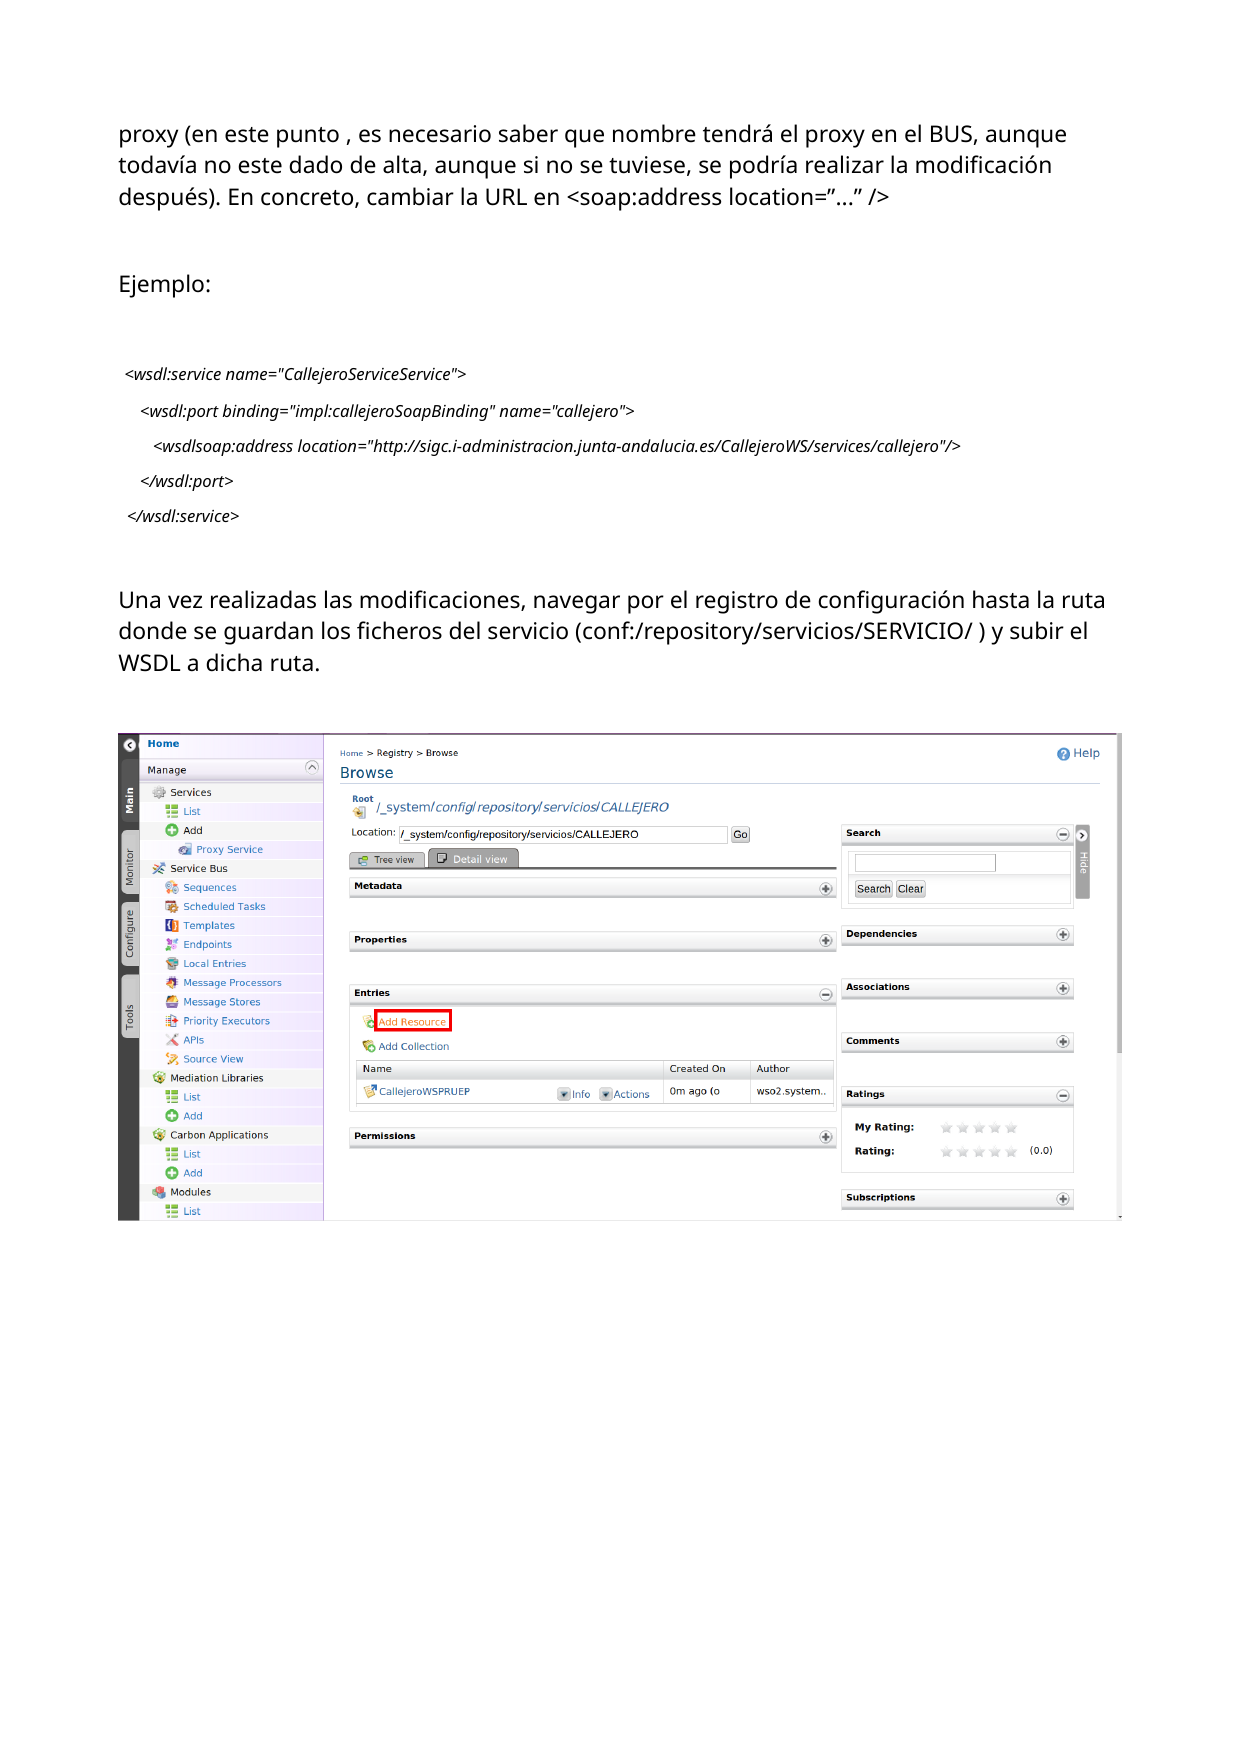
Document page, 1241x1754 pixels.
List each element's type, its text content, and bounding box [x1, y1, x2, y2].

text Una vez realizadas las modificaciones, navegar por el registro de configuración hasta la ruta donde se guardan los ficheros del servicio (conf:/repository/servicios/SERVICIO/ ) y subir el WSDL a dicha ruta. [118, 584, 1122, 678]
text </wsdl:service> [118, 505, 1122, 528]
text <wsdlsoap:address location="http://sigc.i-administracion.junta-andalucia.es/CallejeroWS/services/callejero"/> [118, 434, 1122, 457]
picture [118, 733, 1122, 1221]
text </wsdl:port> [118, 470, 1122, 492]
text proxy (en este punto , es necesario saber que nombre tendrá el proxy en el BUS, aunque todavía no este dado de alta, aunque si no se tuviese, se podría realizar la modificación después). En concreto, cambiar la URL en <soap:address location=”...” /> [118, 118, 1122, 212]
text <wsdl:port binding="impl:callejeroSoapBinding" name="callejero"> [118, 399, 1122, 422]
text <wsdl:service name="CallejeroServiceService"> [118, 356, 1122, 387]
text Ejemplo: [118, 268, 1122, 299]
